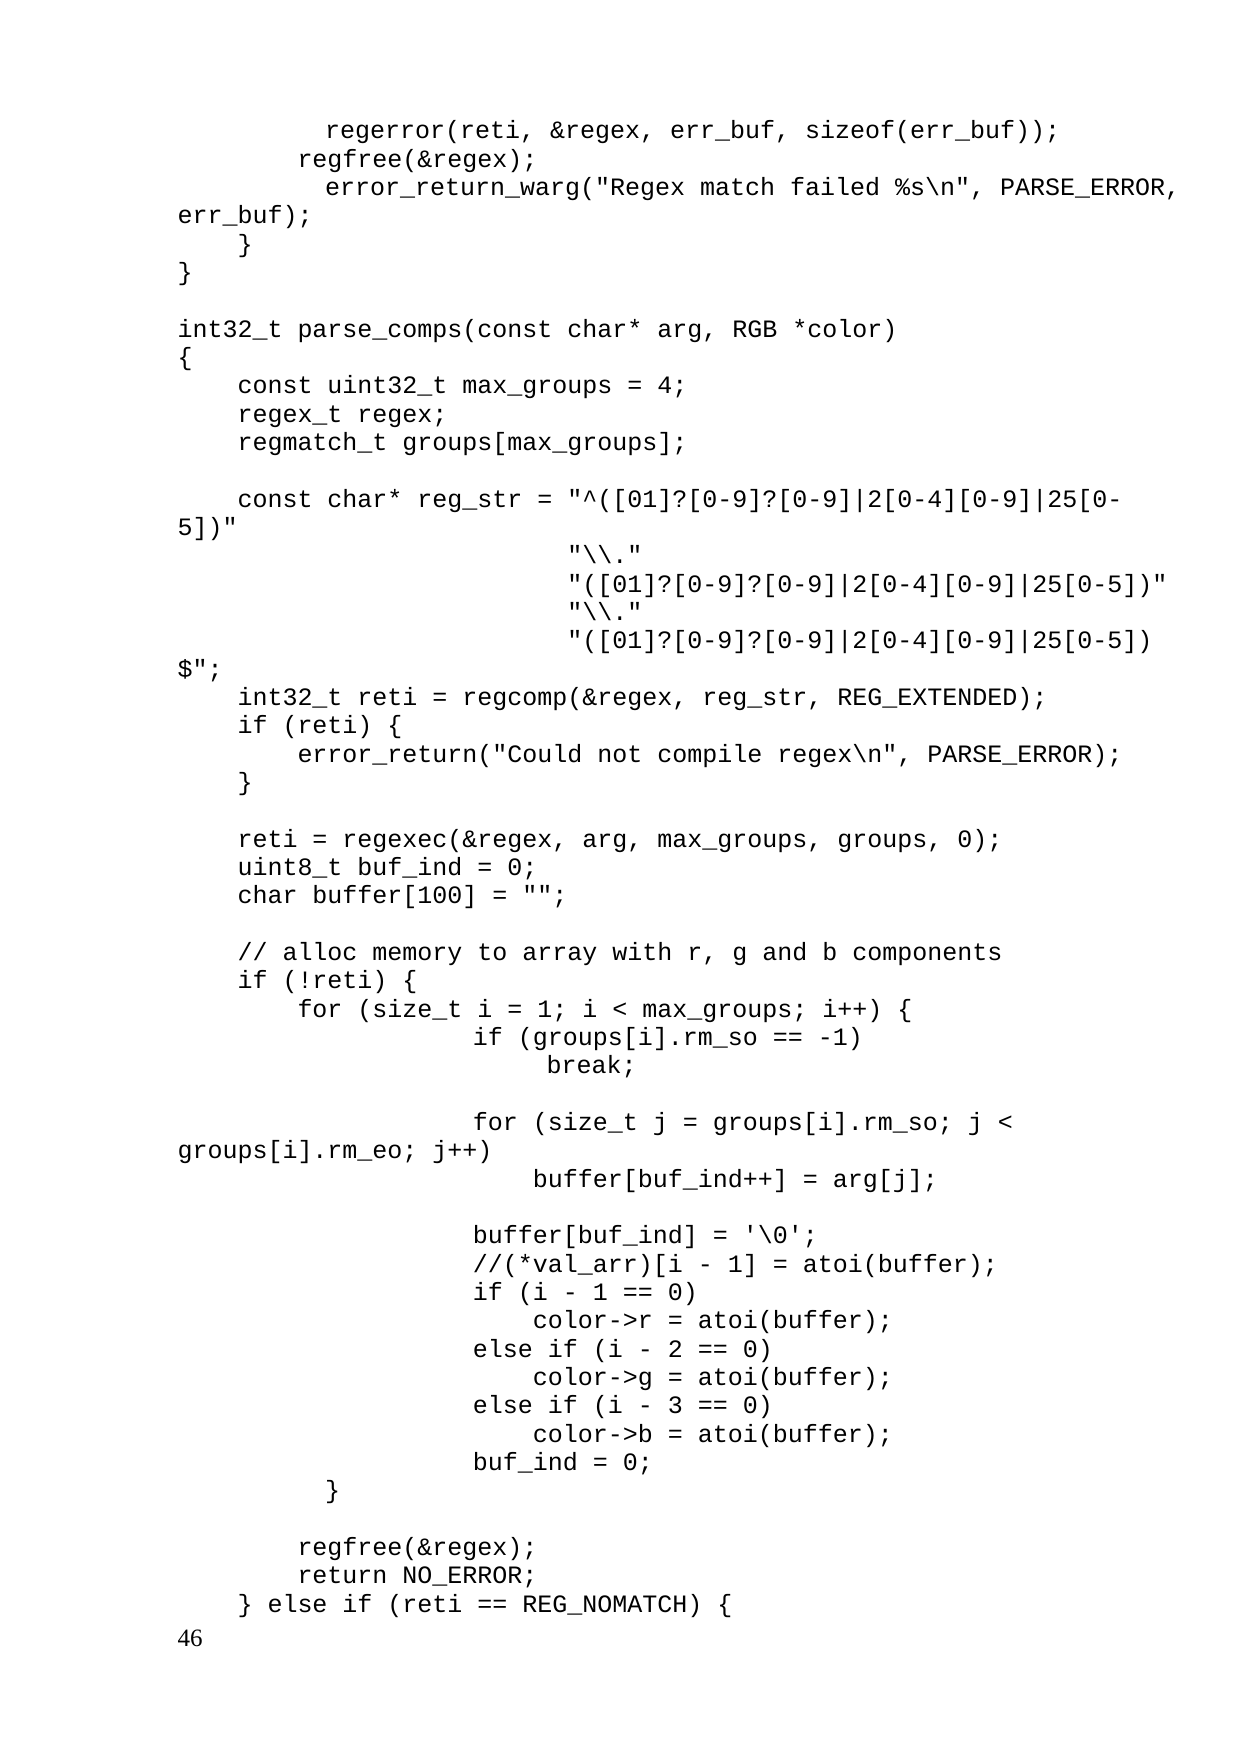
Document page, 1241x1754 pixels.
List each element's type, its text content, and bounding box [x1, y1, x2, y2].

text else if (i - 2 == 0) [177, 1336, 1181, 1365]
text buf_ind = 0; [177, 1450, 1181, 1478]
text for (size_t i = 1; i < max_groups; i++) { [177, 996, 1181, 1025]
text color->g = atoi(buffer); [177, 1365, 1181, 1393]
text error_return("Could not compile regex\n", PARSE_ERROR); [177, 741, 1181, 770]
text } [177, 770, 1181, 798]
text char buffer[100] = ""; [177, 883, 1181, 911]
text const uint32_t max_groups = 4; [177, 373, 1181, 401]
text color->b = atoi(buffer); [177, 1421, 1181, 1450]
text buffer[buf_ind] = '\0'; [177, 1223, 1181, 1251]
text regfree(&regex); [177, 146, 1181, 175]
text regmatch_t groups[max_groups]; [177, 430, 1181, 458]
text color->r = atoi(buffer); [177, 1308, 1181, 1336]
text else if (i - 3 == 0) [177, 1393, 1181, 1421]
text error_return_warg("Regex match failed %s\n", PARSE_ERROR, err_buf); [177, 175, 1181, 231]
text const char* reg_str = "^([01]?[0-9]?[0-9]|2[0-4][0-9]|25[0-5])" [177, 486, 1181, 543]
text "\\." [177, 543, 1181, 571]
text regerror(reti, &regex, err_buf, sizeof(err_buf)); [177, 118, 1181, 146]
text } else if (reti == REG_NOMATCH) { [177, 1591, 1181, 1620]
text "([01]?[0-9]?[0-9]|2[0-4][0-9]|25[0-5])" [177, 571, 1181, 600]
text // alloc memory to array with r, g and b components [177, 940, 1181, 968]
text "\\." [177, 600, 1181, 628]
text if (groups[i].rm_so == -1) [177, 1025, 1181, 1053]
text regex_t regex; [177, 401, 1181, 430]
text } [177, 1478, 1181, 1506]
text regfree(&regex); [177, 1535, 1181, 1563]
text if (reti) { [177, 713, 1181, 741]
text reti = regexec(&regex, arg, max_groups, groups, 0); [177, 826, 1181, 855]
text if (i - 1 == 0) [177, 1280, 1181, 1308]
text //(*val_arr)[i - 1] = atoi(buffer); [177, 1251, 1181, 1280]
text } [177, 260, 1181, 288]
text for (size_t j = groups[i].rm_so; j < groups[i].rm_eo; j++) [177, 1110, 1181, 1166]
text if (!reti) { [177, 968, 1181, 996]
text int32_t parse_comps(const char* arg, RGB *color) [177, 316, 1181, 345]
text { [177, 345, 1181, 373]
text uint8_t buf_ind = 0; [177, 855, 1181, 883]
text return NO_ERROR; [177, 1563, 1181, 1591]
text "([01]?[0-9]?[0-9]|2[0-4][0-9]|25[0-5])$"; [177, 628, 1181, 685]
text } [177, 231, 1181, 260]
text break; [177, 1053, 1181, 1081]
text buffer[buf_ind++] = arg[j]; [177, 1166, 1181, 1195]
text int32_t reti = regcomp(&regex, reg_str, REG_EXTENDED); [177, 685, 1181, 713]
